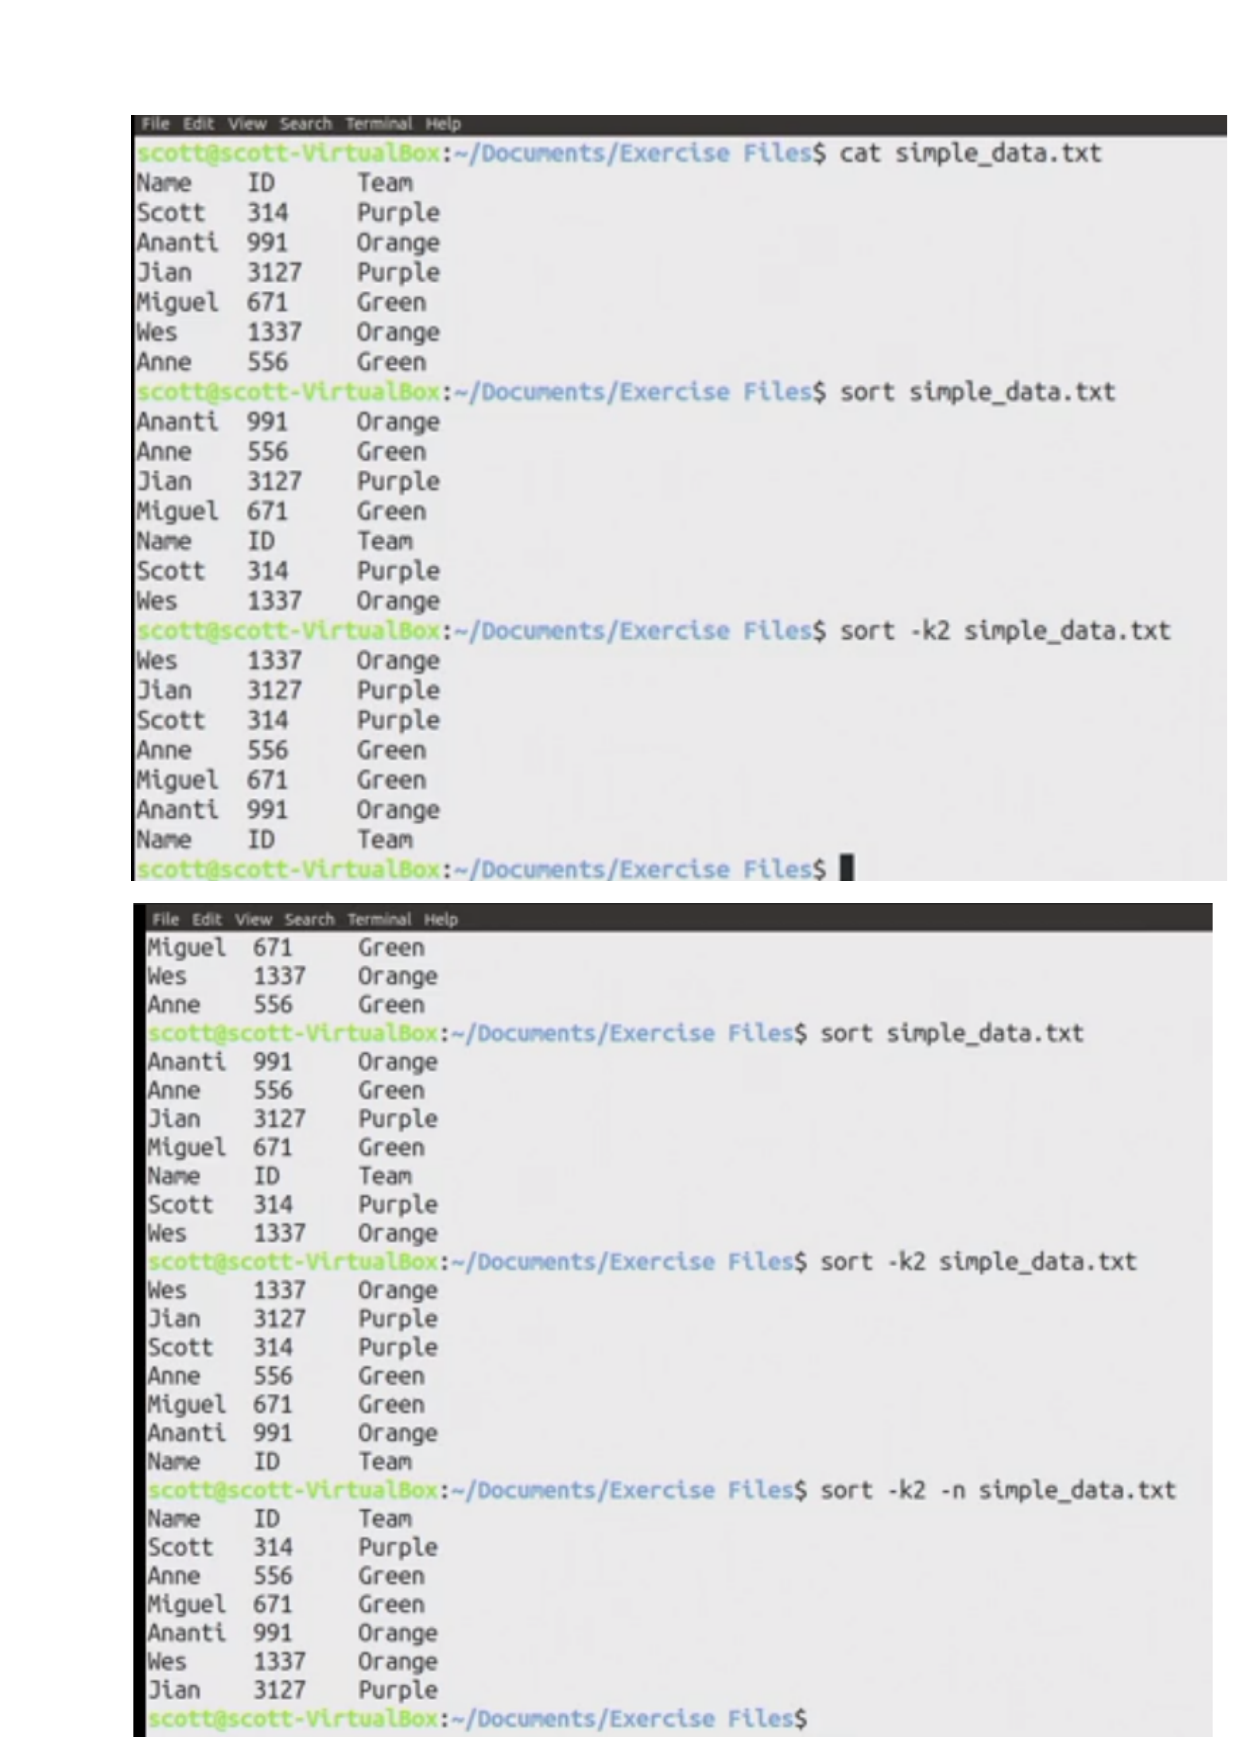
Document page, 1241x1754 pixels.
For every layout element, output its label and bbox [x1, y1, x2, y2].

picture [133, 903, 1213, 1737]
picture [131, 115, 1228, 881]
